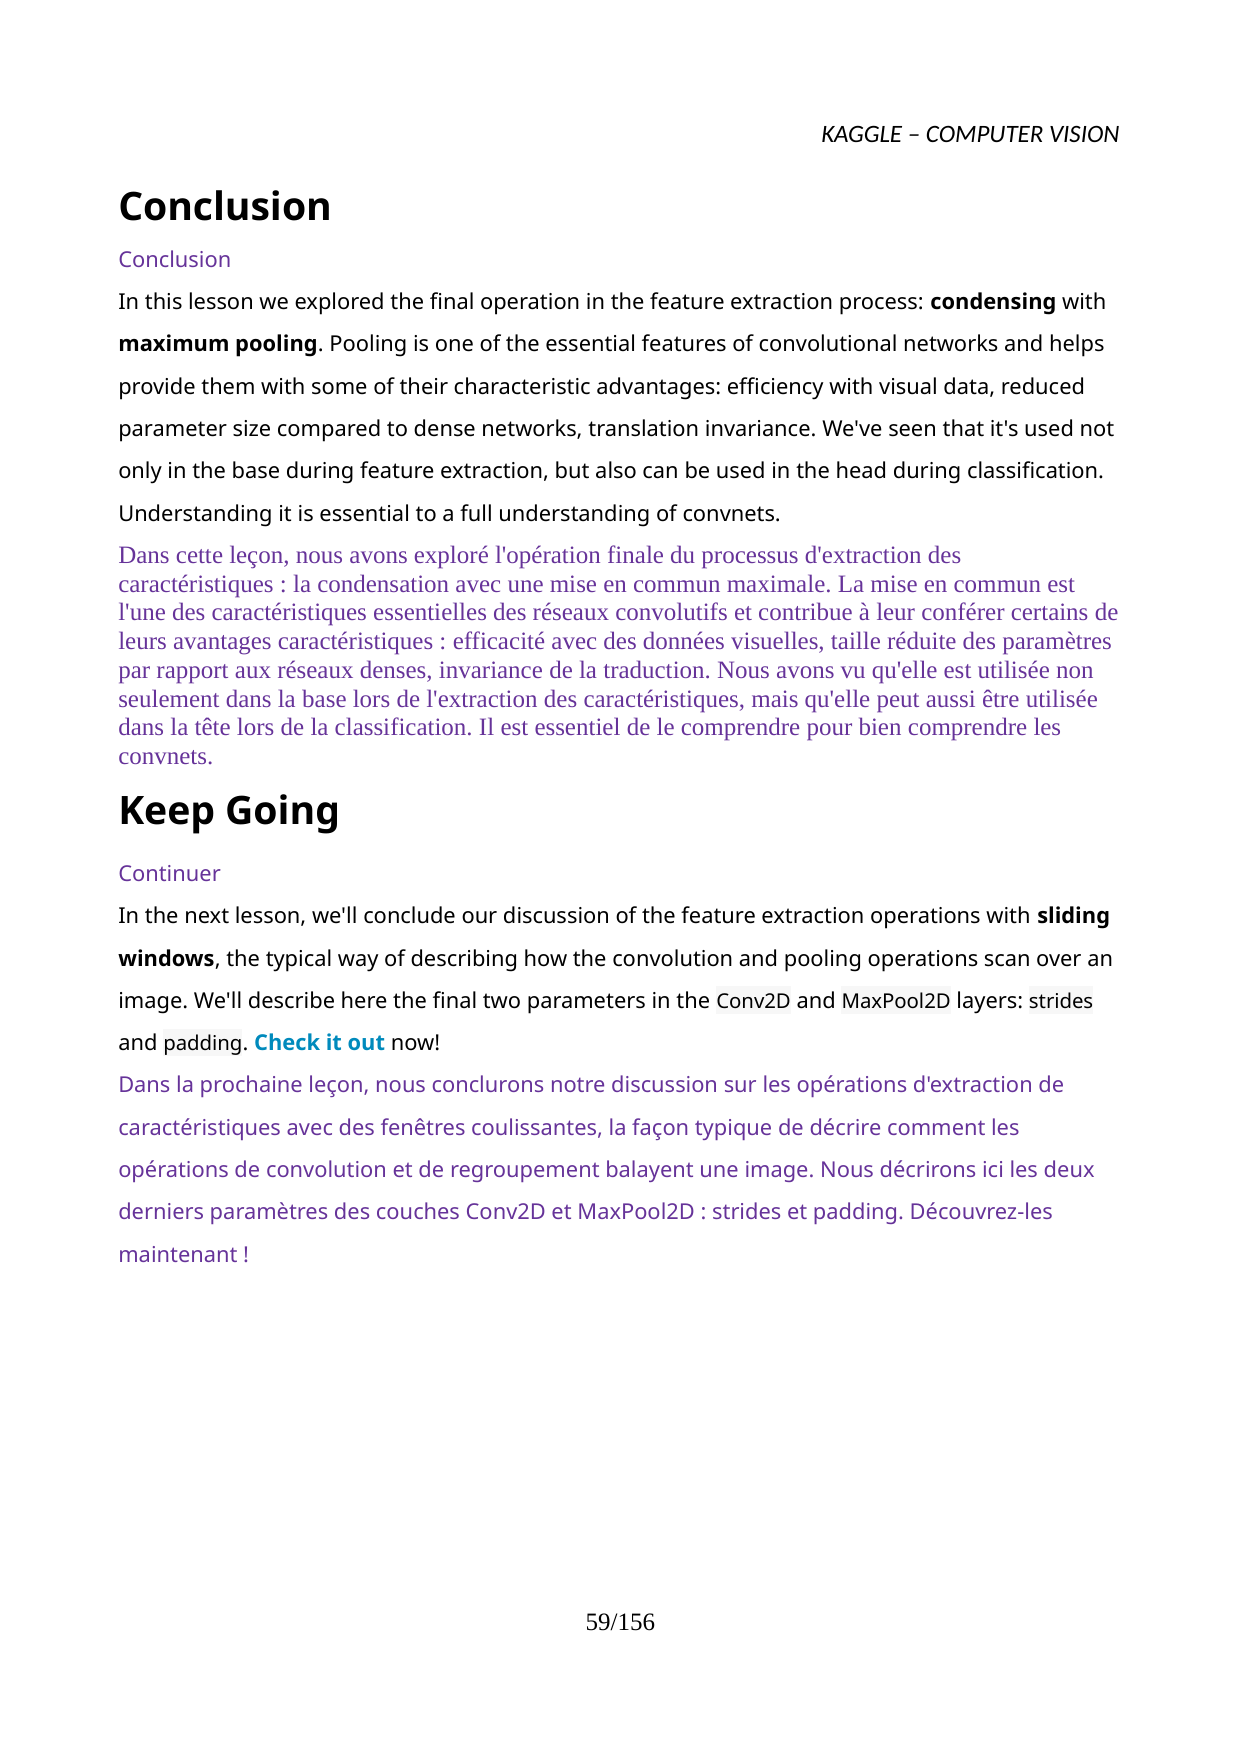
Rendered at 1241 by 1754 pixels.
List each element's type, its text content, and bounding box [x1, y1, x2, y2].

subtitle Keep Going [118, 782, 1122, 836]
text Continuer [118, 858, 1122, 888]
subtitle Conclusion [118, 178, 1122, 231]
text Dans la prochaine leçon, nous conclurons notre discussion sur les opérations d'extraction de caractéristiques avec des fenêtres coulissantes, la façon typique de décrire comment les opérations de convolution et de regroupement balayent une image. Nous décrirons ici les deux derniers paramètres des couches Conv2D et MaxPool2D : strides et padding. Découvrez-les maintenant ! [118, 1069, 1122, 1268]
text Conclusion [118, 244, 1122, 274]
text In this lesson we explored the final operation in the feature extraction process: condensing with maximum pooling. Pooling is one of the essential features of convolutional networks and helps provide them with some of their characteristic advantages: efficiency with visual data, reduced parameter size compared to dense networks, translation invariance. We've seen that it's used not only in the base during feature extraction, but also can be used in the head during classification. Understanding it is essential to a full understanding of convnets. [118, 286, 1122, 527]
text Dans cette leçon, nous avons exploré l'opération finale du processus d'extraction des caractéristiques : la condensation avec une mise en commun maximale. La mise en commun est l'une des caractéristiques essentielles des réseaux convolutifs et contribue à leur conférer certains de leurs avantages caractéristiques : efficacité avec des données visuelles, taille réduite des paramètres par rapport aux réseaux denses, invariance de la traduction. Nous avons vu qu'elle est utilisée non seulement dans la base lors de l'extraction des caractéristiques, mais qu'elle peut aussi être utilisée dans la tête lors de la classification. Il est essentiel de le comprendre pour bien comprendre les convnets. [118, 540, 1122, 770]
text In the next lesson, we'll conclude our discussion of the feature extraction operations with sliding windows, the typical way of describing how the convolution and pooling operations scan over an image. We'll describe here the final two parameters in the Conv2D and MaxPool2D layers: strides and padding. Check it out now! [118, 900, 1122, 1057]
